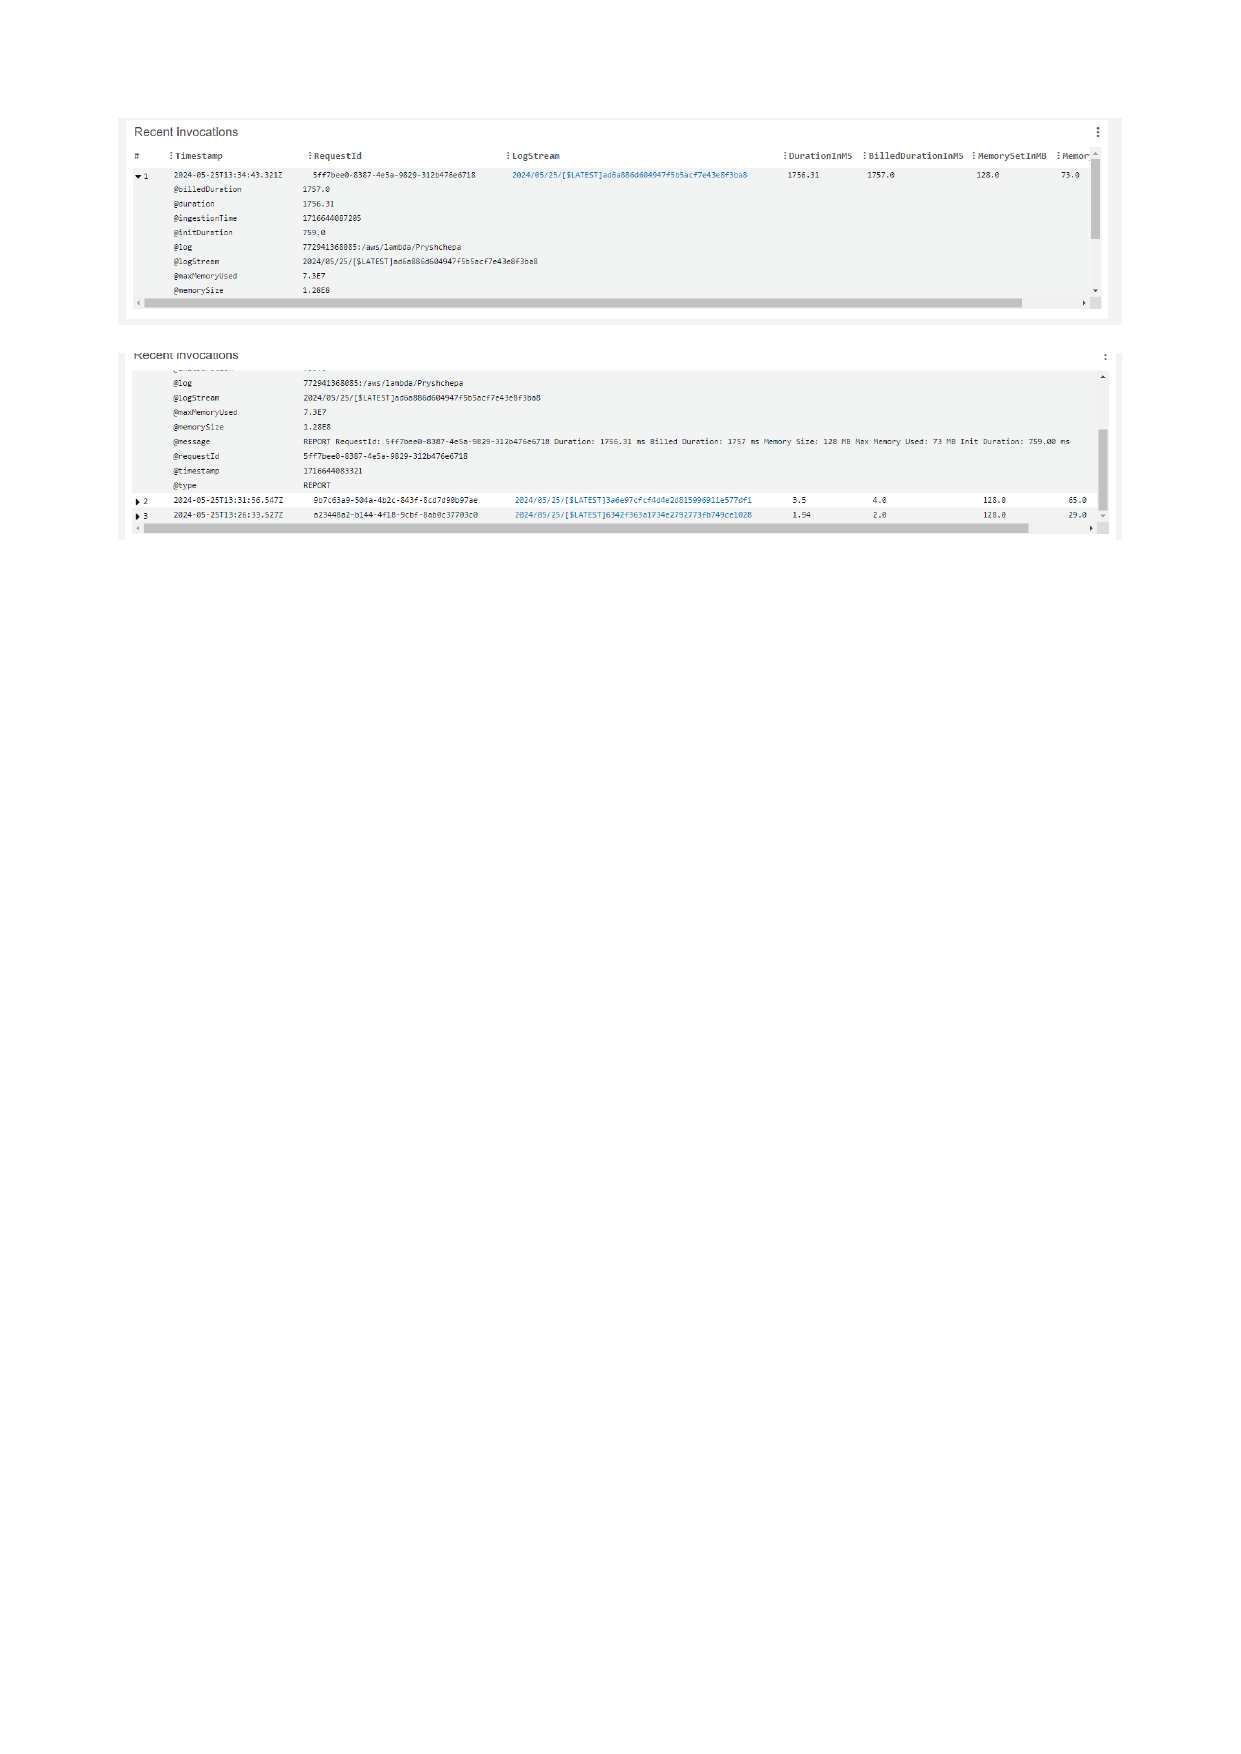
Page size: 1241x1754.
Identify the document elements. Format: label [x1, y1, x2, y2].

picture [118, 353, 1123, 540]
picture [118, 118, 1123, 325]
